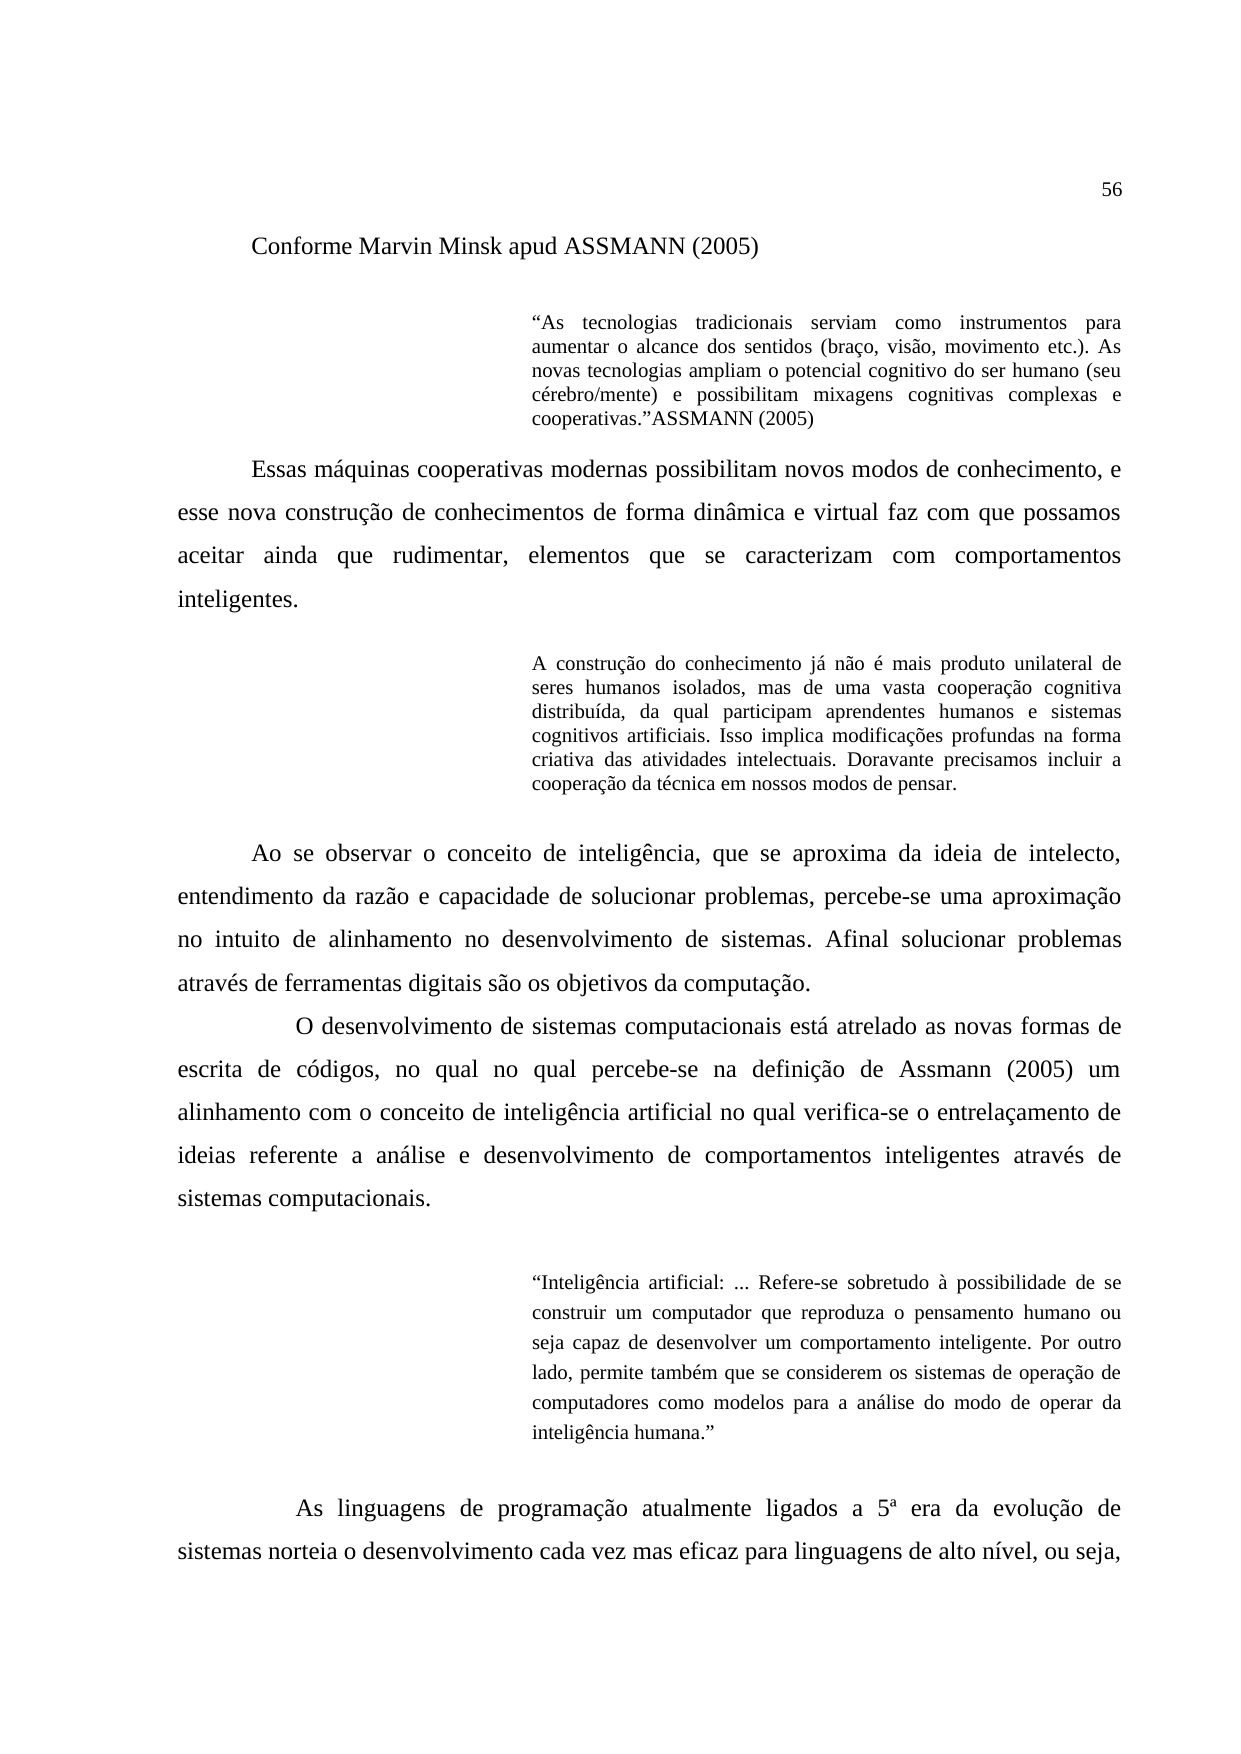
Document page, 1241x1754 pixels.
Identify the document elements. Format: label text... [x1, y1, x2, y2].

text Ao se observar o conceito de inteligência, que se aproxima da ideia de intelecto, entendimento da razão e capacidade de solucionar problemas, percebe-se uma aproximação no intuito de alinhamento no desenvolvimento de sistemas. Afinal solucionar problemas através de ferramentas digitais são os objetivos da computação. [177, 838, 1122, 996]
text As linguagens de programação atualmente ligados a 5ª era da evolução de sistemas norteia o desenvolvimento cada vez mas eficaz para linguagens de alto nível, ou seja, [177, 1493, 1122, 1564]
text Essas máquinas cooperativas modernas possibilitam novos modos de conhecimento, e esse nova construção de conhecimentos de forma dinâmica e virtual faz com que possamos aceitar ainda que rudimentar, elementos que se caracterizam com comportamentos inteligentes. [177, 454, 1122, 612]
text A construção do conhecimento já não é mais produto unilateral de seres humanos isolados, mas de uma vasta cooperação cognitiva distribuída, da qual participam aprendentes humanos e sistemas cognitivos artificiais. Isso implica modificações profundas na forma criativa das atividades intelectuais. Doravante precisamos incluir a cooperação da técnica em nossos modos de pensar. [532, 651, 1122, 795]
text “Inteligência artificial: ... Refere-se sobretudo à possibilidade de se construir um computador que reproduza o pensamento humano ou seja capaz de desenvolver um comportamento inteligente. Por outro lado, permite também que se considerem os sistemas de operação de computadores como modelos para a análise do modo de operar da inteligência humana.” [532, 1269, 1122, 1444]
text Conforme Marvin Minsk apud ASSMANN (2005) [177, 231, 1122, 259]
text “As tecnologias tradicionais serviam como instrumentos para aumentar o alcance dos sentidos (braço, visão, movimento etc.). As novas tecnologias ampliam o potencial cognitivo do ser humano (seu cérebro/mente) e possibilitam mixagens cognitivas complexas e cooperativas.”ASSMANN (2005) [532, 310, 1122, 430]
text O desenvolvimento de sistemas computacionais está atrelado as novas formas de escrita de códigos, no qual no qual percebe-se na definição de Assmann (2005) um alinhamento com o conceito de inteligência artificial no qual verifica-se o entrelaçamento de ideias referente a análise e desenvolvimento de comportamentos inteligentes através de sistemas computacionais. [177, 1011, 1122, 1212]
